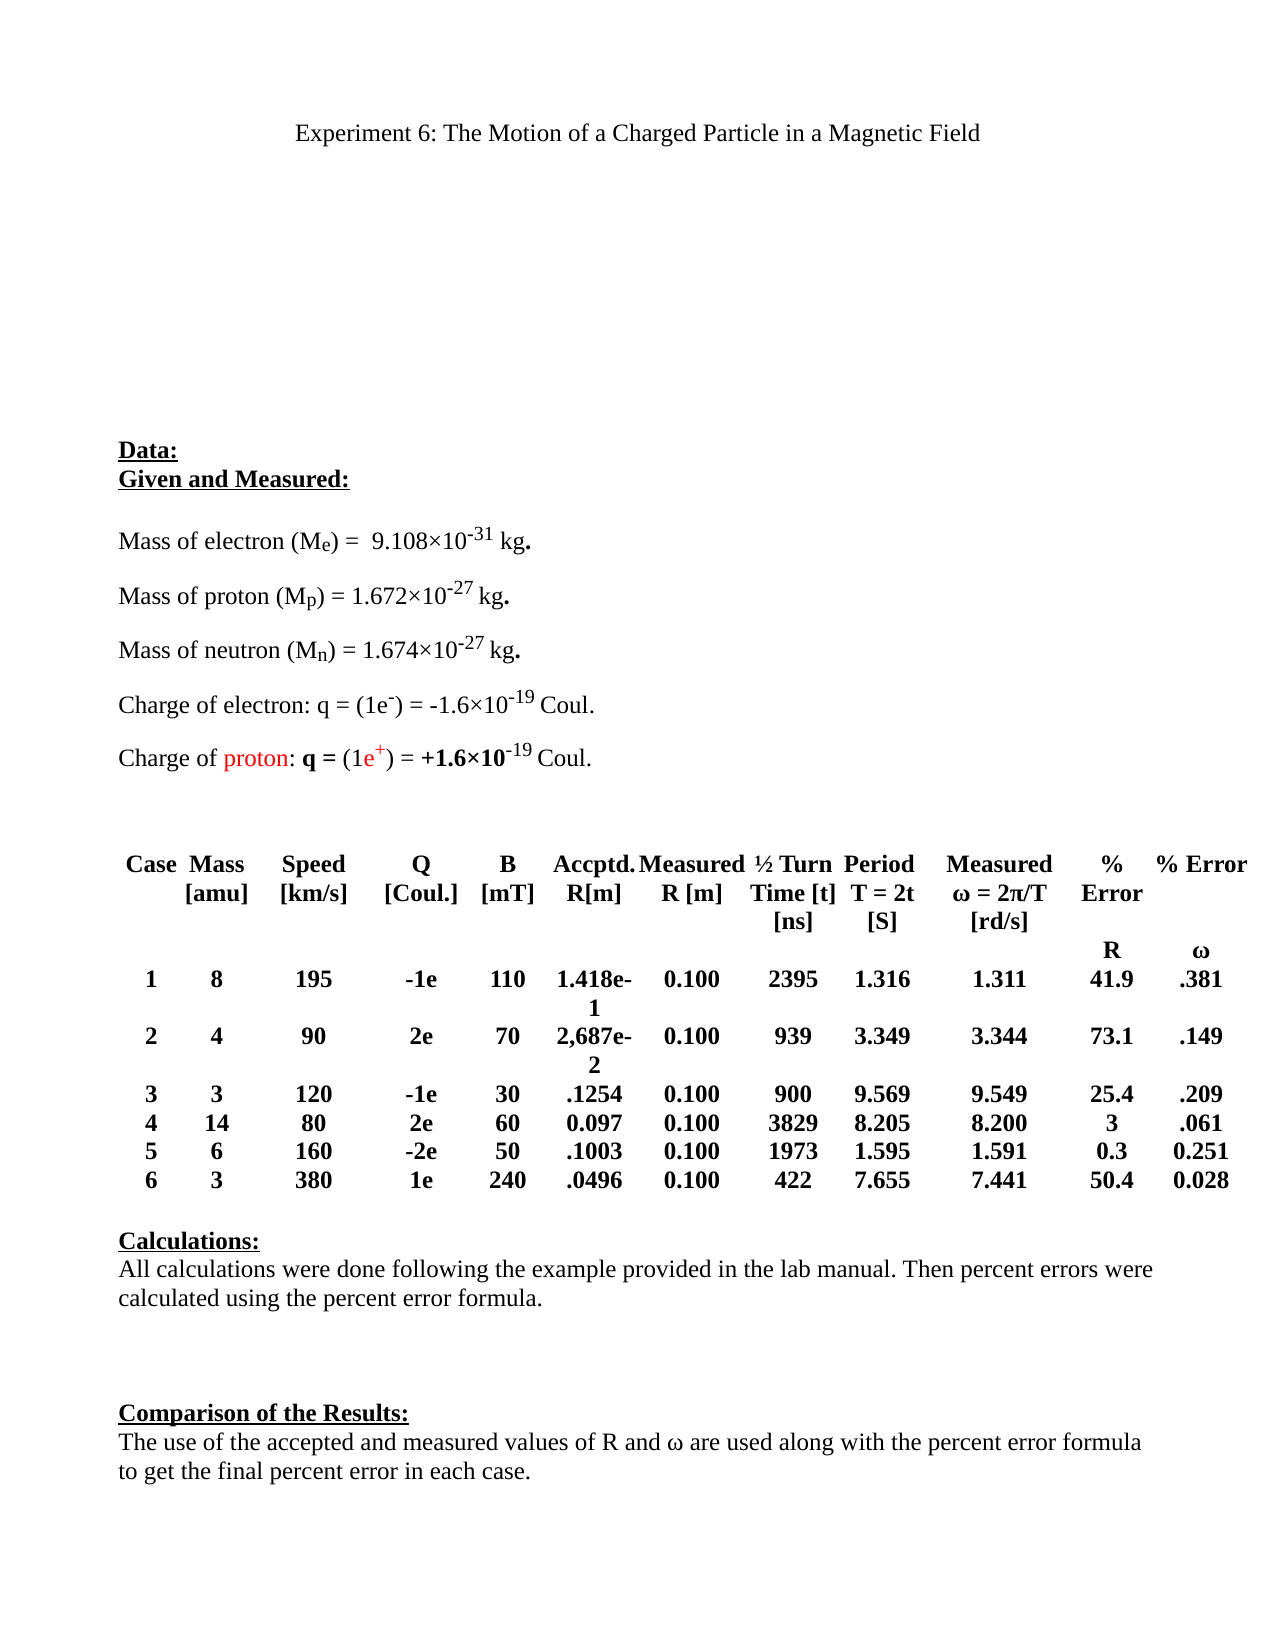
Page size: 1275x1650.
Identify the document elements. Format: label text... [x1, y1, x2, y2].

table_cell 195 [249, 964, 378, 1021]
table_cell 80 [249, 1108, 378, 1136]
table_cell 0.3 [1074, 1136, 1149, 1165]
table_cell 6 [184, 1136, 249, 1165]
table_cell 3 [184, 1165, 249, 1197]
table_cell 120 [249, 1079, 378, 1108]
table_cell -1e [378, 1079, 464, 1108]
table_cell -2e [378, 1136, 464, 1165]
table_cell 0.100 [638, 1021, 746, 1079]
table_cell 1.418e-1 [551, 964, 637, 1021]
table_cell 25.4 [1074, 1079, 1149, 1108]
text The use of the accepted and measured values of R and ω are used along with the percent error formula to get the final percent error in each case. [118, 1427, 1157, 1484]
table_header % Error R [1074, 849, 1149, 964]
table_header Case [118, 849, 184, 964]
table_header % Error ω [1149, 849, 1252, 964]
text All calculations were done following the example provided in the lab manual. Then percent errors were calculated using the percent error formula. [118, 1254, 1157, 1312]
text Comparison of the Results: [118, 1398, 1157, 1427]
table_cell 41.9 [1074, 964, 1149, 1021]
table_cell 50 [464, 1136, 551, 1165]
table_header B [mT] [464, 849, 551, 964]
table_cell 60 [464, 1108, 551, 1136]
table_cell 90 [249, 1021, 378, 1079]
table_cell 14 [184, 1108, 249, 1136]
table_cell 9.569 [840, 1079, 924, 1108]
table_cell 7.441 [924, 1165, 1074, 1197]
table_header ½ Turn Time [t] [ns] [746, 849, 840, 964]
text Mass of proton (Mp) = 1.672×10-27 kg. [118, 576, 1157, 611]
table_cell .1254 [551, 1079, 637, 1108]
table_cell 1.311 [924, 964, 1074, 1021]
table_cell 3.344 [924, 1021, 1074, 1079]
table_cell 3829 [746, 1108, 840, 1136]
table_header Accptd. R[m] [551, 849, 637, 964]
table_cell 30 [464, 1079, 551, 1108]
table_cell 0.097 [551, 1108, 637, 1136]
table_cell 1.316 [840, 964, 924, 1021]
table_cell .0496 [551, 1165, 637, 1197]
table_cell 4 [118, 1108, 184, 1136]
table_cell 1.591 [924, 1136, 1074, 1165]
table_cell 3 [118, 1079, 184, 1108]
table_header Speed [km/s] [249, 849, 378, 964]
table_cell 1 [118, 964, 184, 1021]
table_cell 3 [184, 1079, 249, 1108]
table_cell 50.4 [1074, 1165, 1149, 1197]
table_cell 160 [249, 1136, 378, 1165]
table_cell 422 [746, 1165, 840, 1197]
text Given and Measured: [118, 464, 1157, 493]
table_cell -1e [378, 964, 464, 1021]
table_header Period T = 2t [S] [840, 849, 924, 964]
text Charge of electron: q = (1e-) = -1.6×10-19 Coul. [118, 685, 1157, 719]
table_cell 3 [1074, 1108, 1149, 1136]
table_cell 70 [464, 1021, 551, 1079]
table_cell 4 [184, 1021, 249, 1079]
table_cell 1.595 [840, 1136, 924, 1165]
table_cell 1973 [746, 1136, 840, 1165]
table_cell 0.100 [638, 1136, 746, 1165]
table_header Mass [amu] [184, 849, 249, 964]
table_cell .1003 [551, 1136, 637, 1165]
table_cell 8.205 [840, 1108, 924, 1136]
table_cell 2e [378, 1108, 464, 1136]
table_cell 240 [464, 1165, 551, 1197]
table_cell 2e [378, 1021, 464, 1079]
table_cell 7.655 [840, 1165, 924, 1197]
table_cell 73.1 [1074, 1021, 1149, 1079]
table_cell 110 [464, 964, 551, 1021]
table_cell .209 [1149, 1079, 1252, 1108]
table_cell 0.100 [638, 964, 746, 1021]
text Mass of electron (Me) = 9.108×10-31 kg. [118, 521, 1157, 556]
table_cell 939 [746, 1021, 840, 1079]
text Mass of neutron (Mn) = 1.674×10-27 kg. [118, 631, 1157, 665]
table_header Q [Coul.] [378, 849, 464, 964]
table_cell 9.549 [924, 1079, 1074, 1108]
table_cell 380 [249, 1165, 378, 1197]
table_cell 0.100 [638, 1165, 746, 1197]
table_cell 0.028 [1149, 1165, 1252, 1197]
table_cell 1e [378, 1165, 464, 1197]
table_cell 0.251 [1149, 1136, 1252, 1165]
table_cell 2,687e-2 [551, 1021, 637, 1079]
table_cell 6 [118, 1165, 184, 1197]
text Charge of proton: q = (1e+) = +1.6×10-19 Coul. [118, 738, 1157, 772]
table_cell 3.349 [840, 1021, 924, 1079]
table_cell 900 [746, 1079, 840, 1108]
text Data: [118, 435, 1157, 464]
table_cell 0.100 [638, 1079, 746, 1108]
table_cell 2395 [746, 964, 840, 1021]
table_cell 8 [184, 964, 249, 1021]
table_cell 5 [118, 1136, 184, 1165]
table_cell 0.100 [638, 1108, 746, 1136]
table_cell .061 [1149, 1108, 1252, 1136]
table_cell 8.200 [924, 1108, 1074, 1136]
table_cell .149 [1149, 1021, 1252, 1079]
text Calculations: [118, 1226, 1157, 1254]
table_header Measured R [m] [638, 849, 746, 964]
table_header Measured ω = 2π/T [rd/s] [924, 849, 1074, 964]
table_cell .381 [1149, 964, 1252, 1021]
table_cell 2 [118, 1021, 184, 1079]
